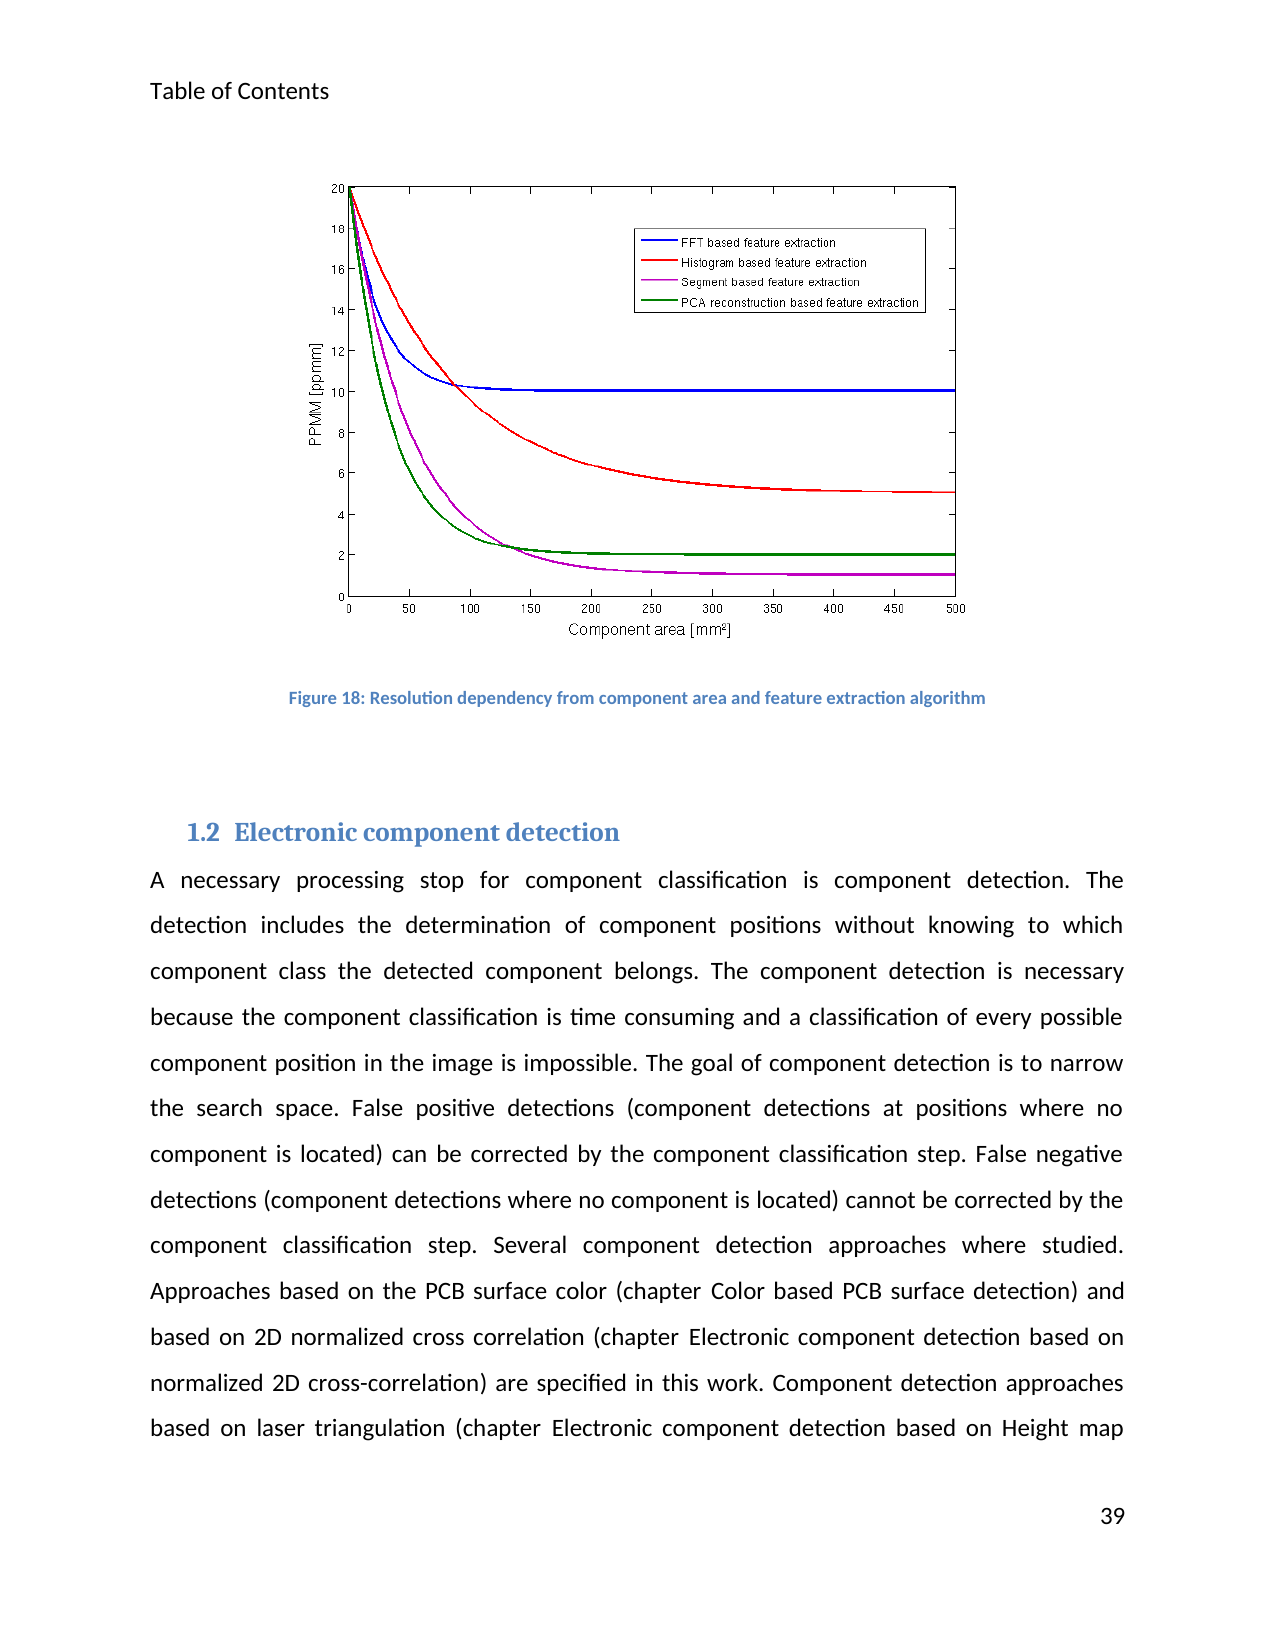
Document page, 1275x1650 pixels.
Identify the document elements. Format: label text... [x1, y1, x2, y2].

text Figure 18: Resolution dependency from component area and feature extraction algorithm [150, 686, 1125, 709]
picture [246, 150, 1029, 650]
text A necessary processing stop for component classification is component detection. The detection includes the determination of component positions without knowing to which component class the detected component belongs. The component detection is necessary because the component classification is time consuming and a classification of every possible component position in the image is impossible. The goal of component detection is to narrow the search space. False positive detections (component detections at positions where no component is located) can be corrected by the component classification step. False negative detections (component detections where no component is located) cannot be corrected by the component classification step. Several component detection approaches where studied. Approaches based on the PCB surface color (chapter Color based PCB surface detection) and based on 2D normalized cross correlation (chapter Electronic component detection based on normalized 2D cross-correlation) are specified in this work. Component detection approaches based on laser triangulation (chapter Electronic component detection based on Height map [150, 864, 1125, 1443]
subtitle Electronic component detection [187, 817, 1125, 848]
